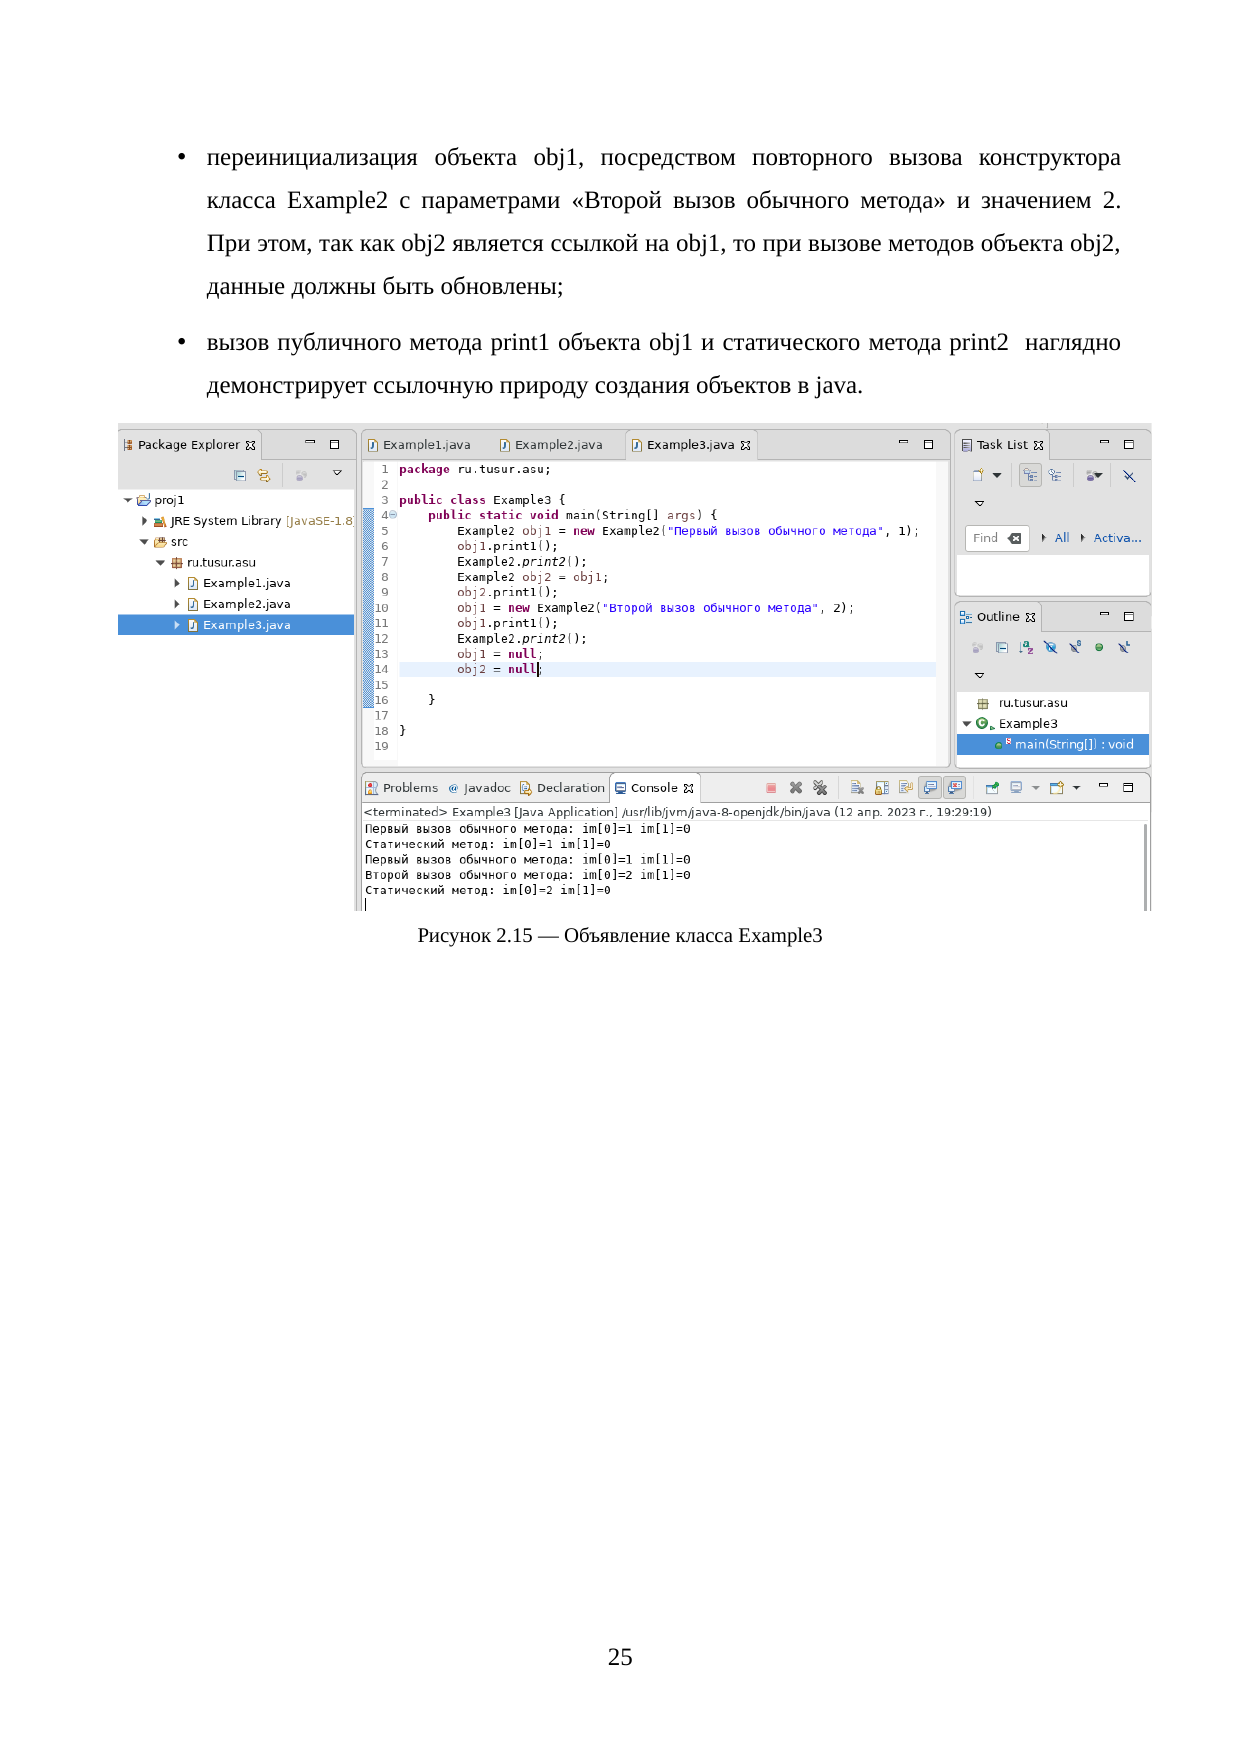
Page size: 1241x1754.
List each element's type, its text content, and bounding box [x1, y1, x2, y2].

picture [118, 423, 1152, 911]
list вызов публичного метода print1 объекта obj1 и статического метода print2 наглядно демонстрирует ссылочную природу создания объектов в java. [177, 327, 1122, 399]
text Рисунок 2.15 — Объявление класса Example3 [118, 911, 1122, 947]
list переинициализация объекта obj1, посредством повторного вызова конструктора класса Example2 с параметрами «Второй вызов обычного метода» и значением 2. При этом, так как obj2 является ссылкой на obj1, то при вызове методов объекта obj2, данные должны быть обновлены; [177, 142, 1122, 300]
